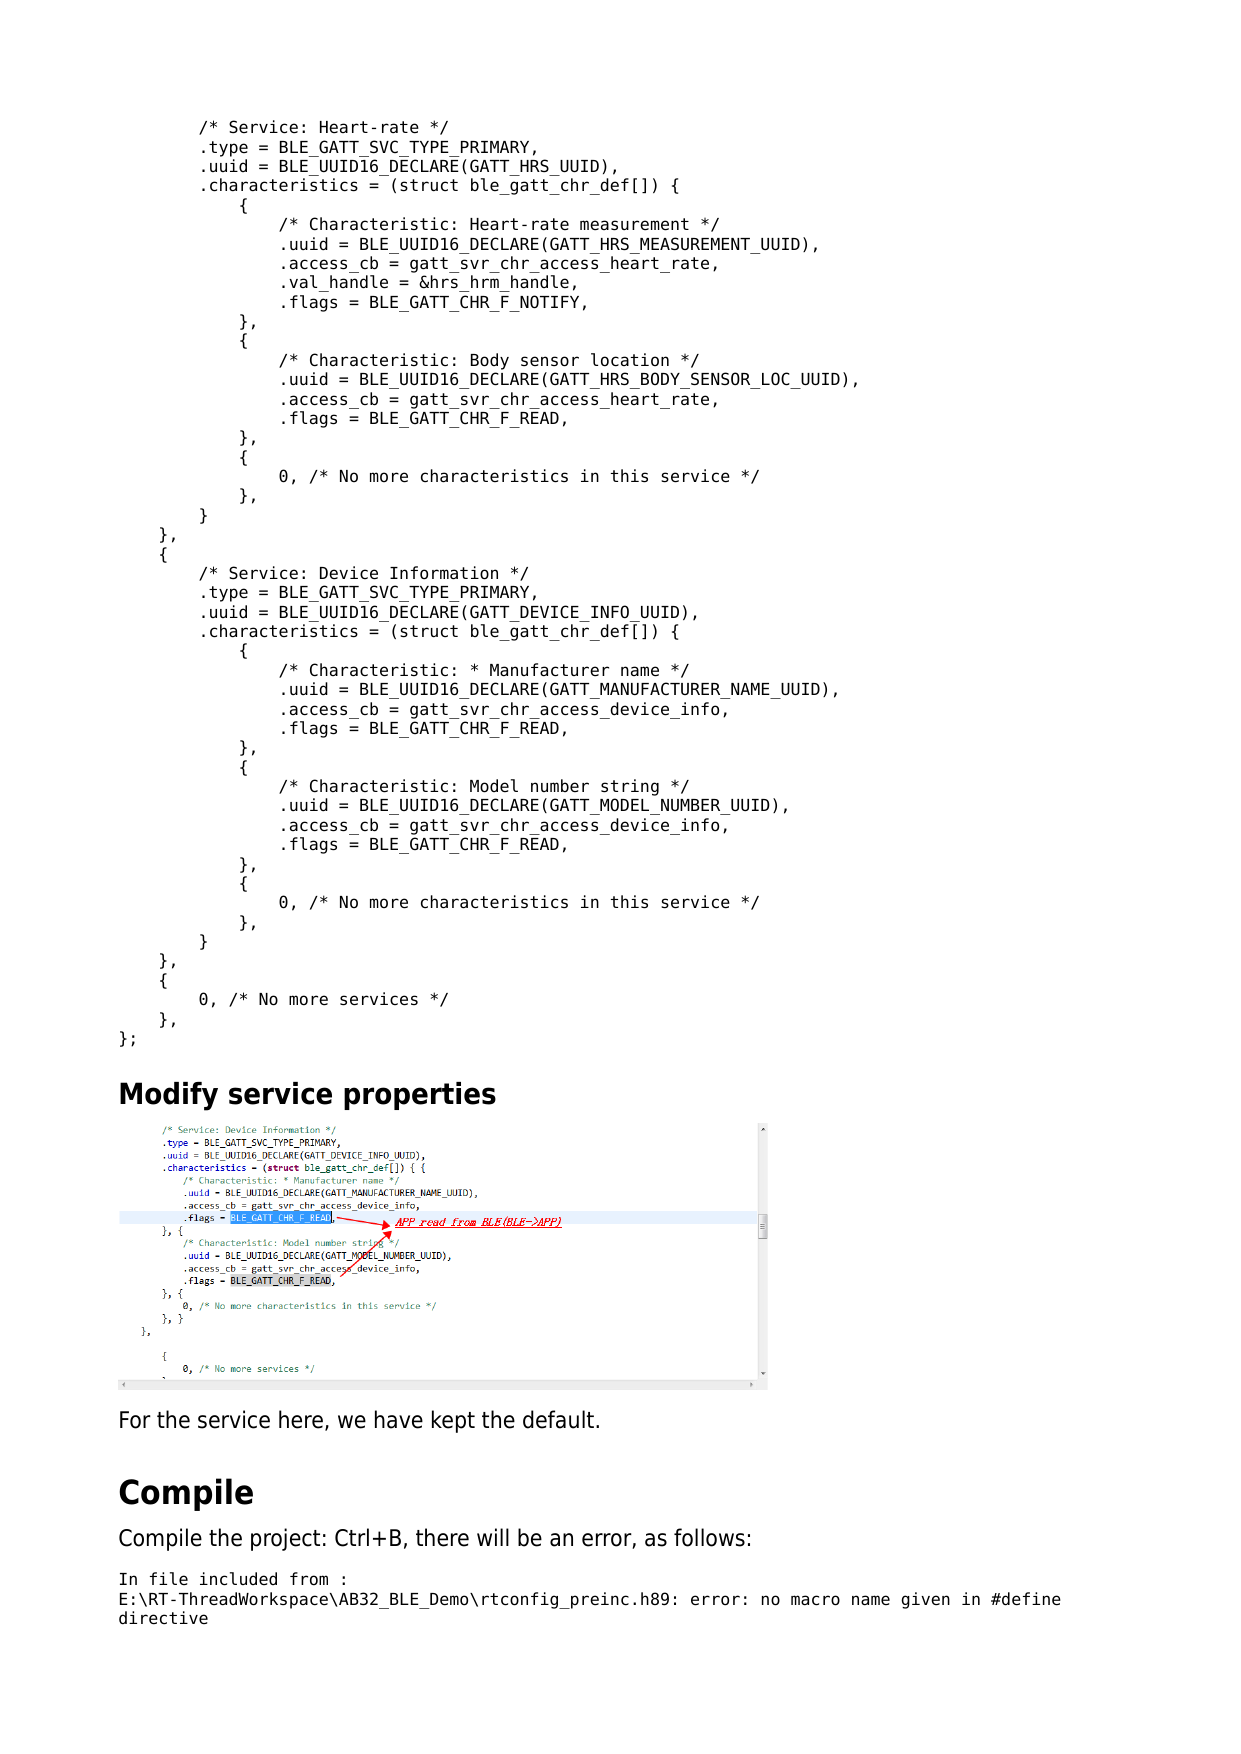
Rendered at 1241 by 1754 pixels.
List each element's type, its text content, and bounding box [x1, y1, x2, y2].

text .type = BLE_GATT_SVC_TYPE_PRIMARY, [118, 137, 1122, 157]
text /* Characteristic: * Manufacturer name */ [118, 661, 1122, 680]
text .uuid = BLE_UUID16_DECLARE(GATT_MODEL_NUMBER_UUID), [118, 796, 1122, 816]
text 0, /* No more characteristics in this service */ [118, 467, 1122, 486]
text In file included from : [118, 1570, 1122, 1590]
text }, [118, 525, 1122, 544]
text .access_cb = gatt_svr_chr_access_device_info, [118, 699, 1122, 719]
text .flags = BLE_GATT_CHR_F_READ, [118, 409, 1122, 428]
picture [118, 1123, 768, 1390]
text .characteristics = (struct ble_gatt_chr_def[]) { [118, 176, 1122, 196]
text Compile the project: Ctrl+B, there will be an error, as follows: [118, 1525, 1122, 1552]
text }; [118, 1029, 1122, 1048]
text { [118, 196, 1122, 215]
text .access_cb = gatt_svr_chr_access_heart_rate, [118, 389, 1122, 409]
text .flags = BLE_GATT_CHR_F_READ, [118, 719, 1122, 738]
text .uuid = BLE_UUID16_DECLARE(GATT_HRS_MEASUREMENT_UUID), [118, 234, 1122, 254]
text .uuid = BLE_UUID16_DECLARE(GATT_MANUFACTURER_NAME_UUID), [118, 680, 1122, 699]
text }, [118, 738, 1122, 757]
text { [118, 331, 1122, 351]
text /* Characteristic: Heart-rate measurement */ [118, 215, 1122, 234]
text .uuid = BLE_UUID16_DECLARE(GATT_HRS_UUID), [118, 157, 1122, 176]
text E:\RT-ThreadWorkspace\AB32_BLE_Demo\rtconfig_preinc.h89: error: no macro name given in #define directive [118, 1590, 1122, 1628]
text { [118, 544, 1122, 564]
subtitle Modify service properties [118, 1077, 1122, 1111]
subtitle Compile [118, 1474, 1122, 1513]
text }, [118, 912, 1122, 932]
text .uuid = BLE_UUID16_DECLARE(GATT_HRS_BODY_SENSOR_LOC_UUID), [118, 370, 1122, 389]
text } [118, 506, 1122, 525]
text 0, /* No more services */ [118, 990, 1122, 1009]
text .type = BLE_GATT_SVC_TYPE_PRIMARY, [118, 583, 1122, 602]
text { [118, 971, 1122, 990]
text }, [118, 486, 1122, 506]
text .characteristics = (struct ble_gatt_chr_def[]) { [118, 622, 1122, 641]
text { [118, 874, 1122, 893]
text .flags = BLE_GATT_CHR_F_NOTIFY, [118, 292, 1122, 312]
text }, [118, 1009, 1122, 1029]
text /* Characteristic: Body sensor location */ [118, 351, 1122, 370]
text }, [118, 854, 1122, 874]
text }, [118, 312, 1122, 331]
text { [118, 447, 1122, 467]
text For the service here, we have kept the default. [118, 1408, 1122, 1434]
text { [118, 757, 1122, 777]
text }, [118, 428, 1122, 447]
text 0, /* No more characteristics in this service */ [118, 893, 1122, 912]
text .uuid = BLE_UUID16_DECLARE(GATT_DEVICE_INFO_UUID), [118, 602, 1122, 622]
text { [118, 641, 1122, 661]
text /* Characteristic: Model number string */ [118, 777, 1122, 796]
text /* Service: Device Information */ [118, 564, 1122, 583]
text .access_cb = gatt_svr_chr_access_heart_rate, [118, 254, 1122, 273]
text .access_cb = gatt_svr_chr_access_device_info, [118, 816, 1122, 835]
text .val_handle = &hrs_hrm_handle, [118, 273, 1122, 292]
text } [118, 932, 1122, 951]
text .flags = BLE_GATT_CHR_F_READ, [118, 835, 1122, 854]
text /* Service: Heart-rate */ [118, 118, 1122, 137]
text }, [118, 951, 1122, 971]
